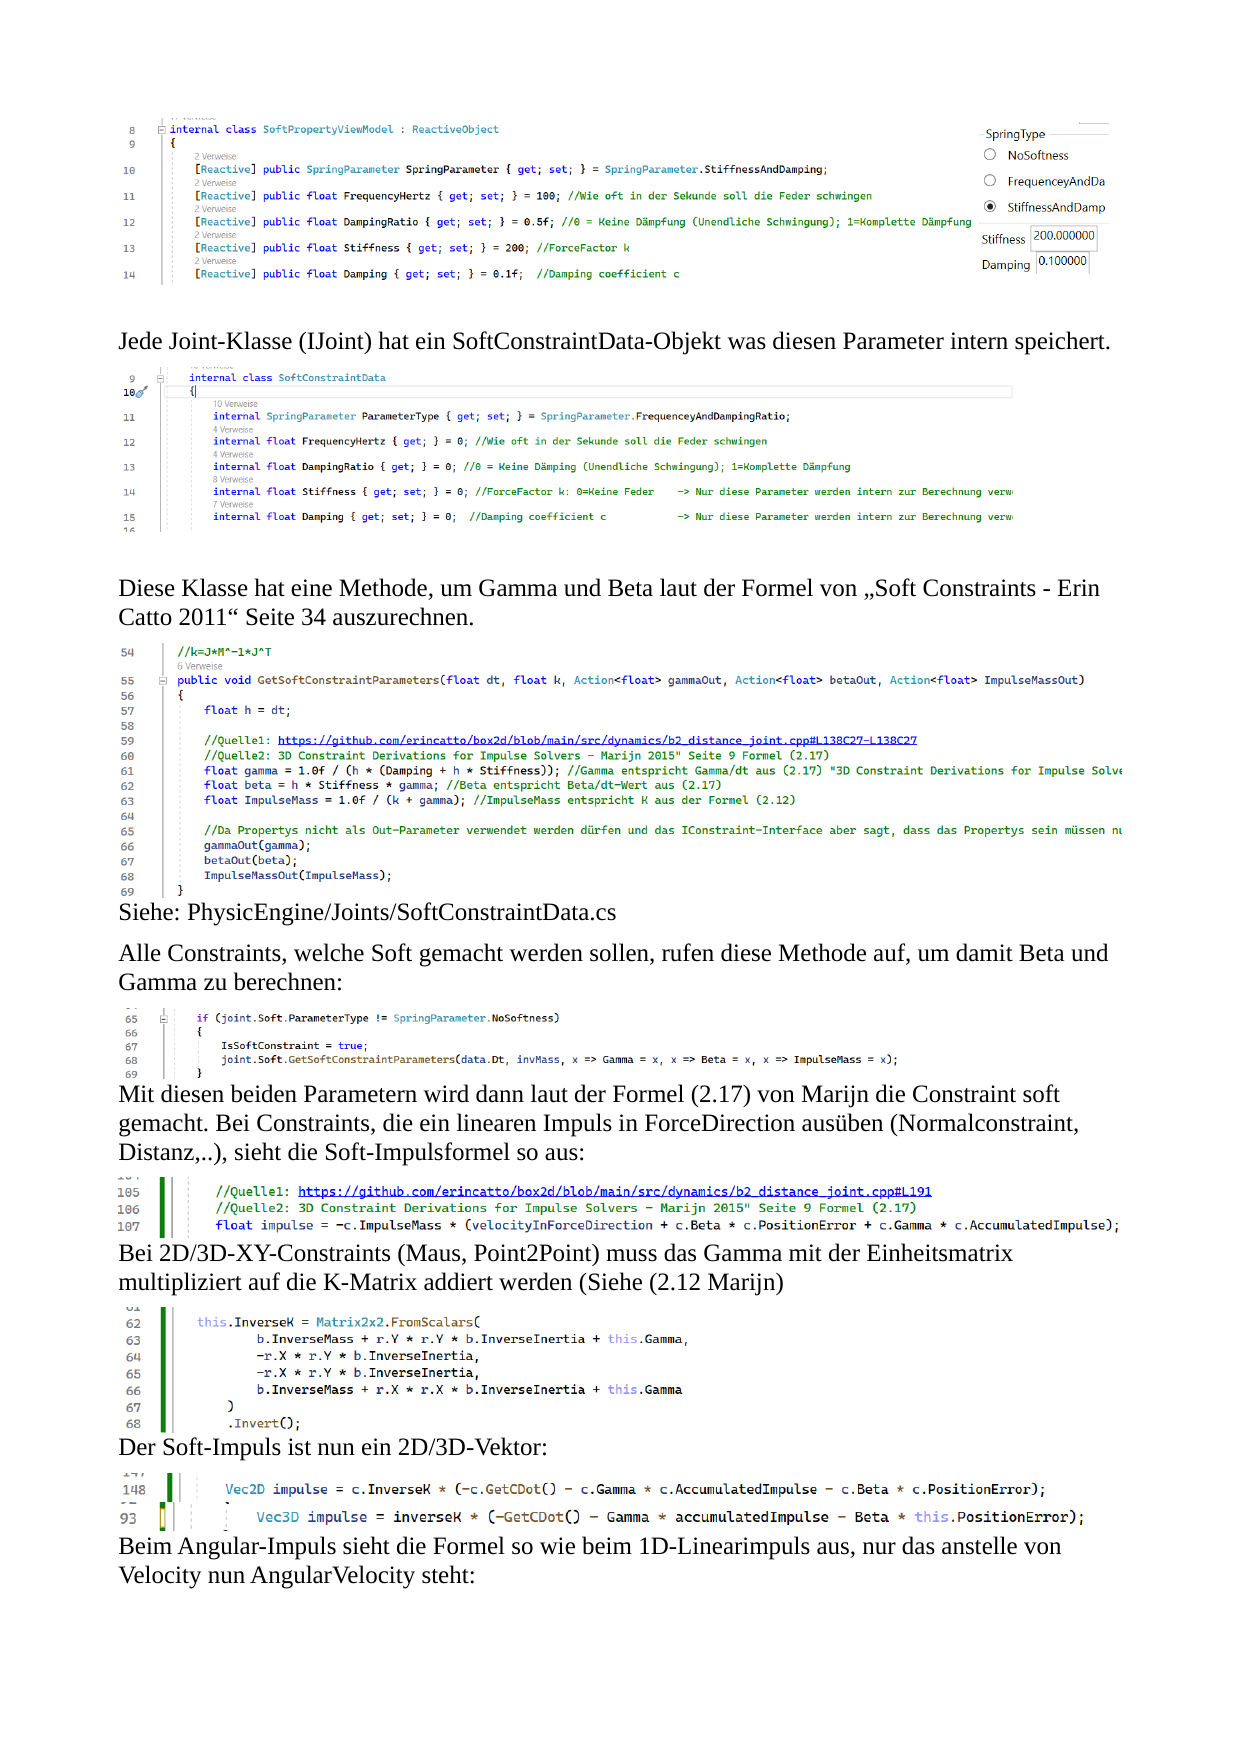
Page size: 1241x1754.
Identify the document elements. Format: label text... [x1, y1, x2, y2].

text Bei 2D/3D-XY-Constraints (Maus, Point2Point) muss das Gamma mit der Einheitsmatrix multipliziert auf die K-Matrix addiert werden (Siehe (2.12 Marijn) [118, 1238, 1122, 1295]
picture [118, 1307, 695, 1433]
picture [118, 643, 1123, 898]
text Siehe: PhysicEngine/Joints/SoftConstraintData.cs [118, 898, 1122, 926]
picture [118, 1177, 1123, 1238]
text Mit diesen beiden Parametern wird dann laut der Formel (2.17) von Marijn die Constraint soft gemacht. Bei Constraints, die ein linearen Impuls in ForceDirection ausüben (Normalconstraint, Distanz,..), sieht die Soft-Impulsformel so aus: [118, 1008, 1122, 1165]
picture [115, 1473, 1087, 1531]
text Diese Klasse hat eine Methode, um Gamma und Beta laut der Formel von „Soft Constraints - Erin Catto 2011“ Seite 34 auszurechnen. [118, 573, 1122, 631]
text Jede Joint-Klasse (IJoint) hat ein SoftConstraintData-Objekt was diesen Parameter intern speichert. [118, 326, 1122, 355]
text Alle Constraints, welche Soft gemacht werden sollen, rufen diese Methode auf, um damit Beta und Gamma zu berechnen: [118, 938, 1122, 996]
text Beim Angular-Impuls sieht die Formel so wie beim 1D-Linearimpuls aus, nur das anstelle von Velocity nun AngularVelocity steht: [118, 1474, 1122, 1588]
picture [118, 1008, 905, 1079]
picture [118, 367, 1013, 532]
picture [118, 118, 1109, 285]
text Der Soft-Impuls ist nun ein 2D/3D-Vektor: [118, 1308, 1122, 1461]
